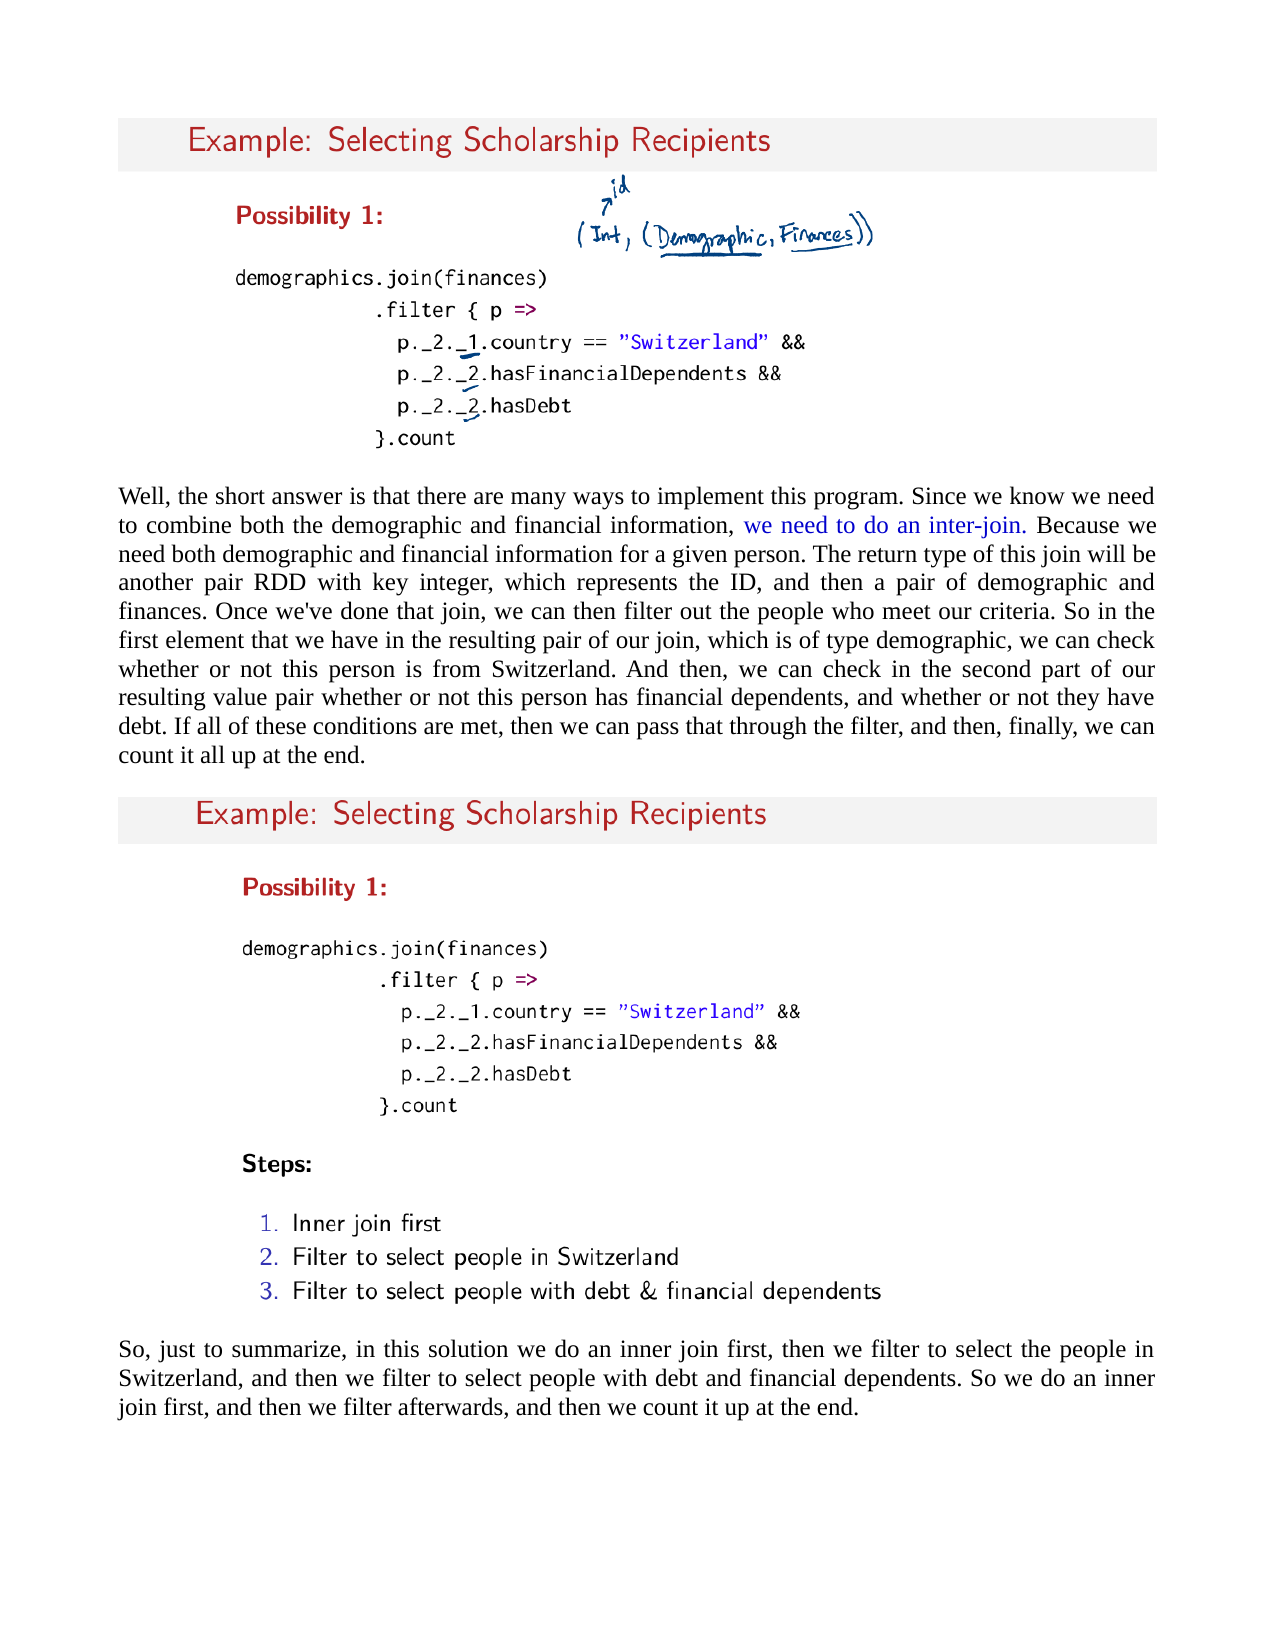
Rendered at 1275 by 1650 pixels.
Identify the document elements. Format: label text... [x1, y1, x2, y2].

picture [118, 797, 1157, 1306]
text So, just to summarize, in this solution we do an inner join first, then we filter to select the people in Switzerland, and then we filter to select people with debt and financial dependents. So we do an inner join first, and then we filter afterwards, and then we count it up at the end. [118, 1334, 1157, 1420]
text Well, the short answer is that there are many ways to implement this program. Since we know we need to combine both the demographic and financial information, we need to do an inter-join. Because we need both demographic and financial information for a given person. The return type of this join will be another pair RDD with key integer, which represents the ID, and then a pair of demographic and finances. Once we've done that join, we can then filter out the people who meet our criteria. So in the first element that we have in the resulting pair of our join, which is of type demographic, we can check whether or not this person is from Switzerland. And then, we can check in the second part of our resulting value pair whether or not this person has financial dependents, and whether or not they have debt. If all of these conditions are met, then we can pass that through the filter, and then, finally, we can count it all up at the end. [118, 481, 1157, 769]
picture [118, 118, 1157, 453]
